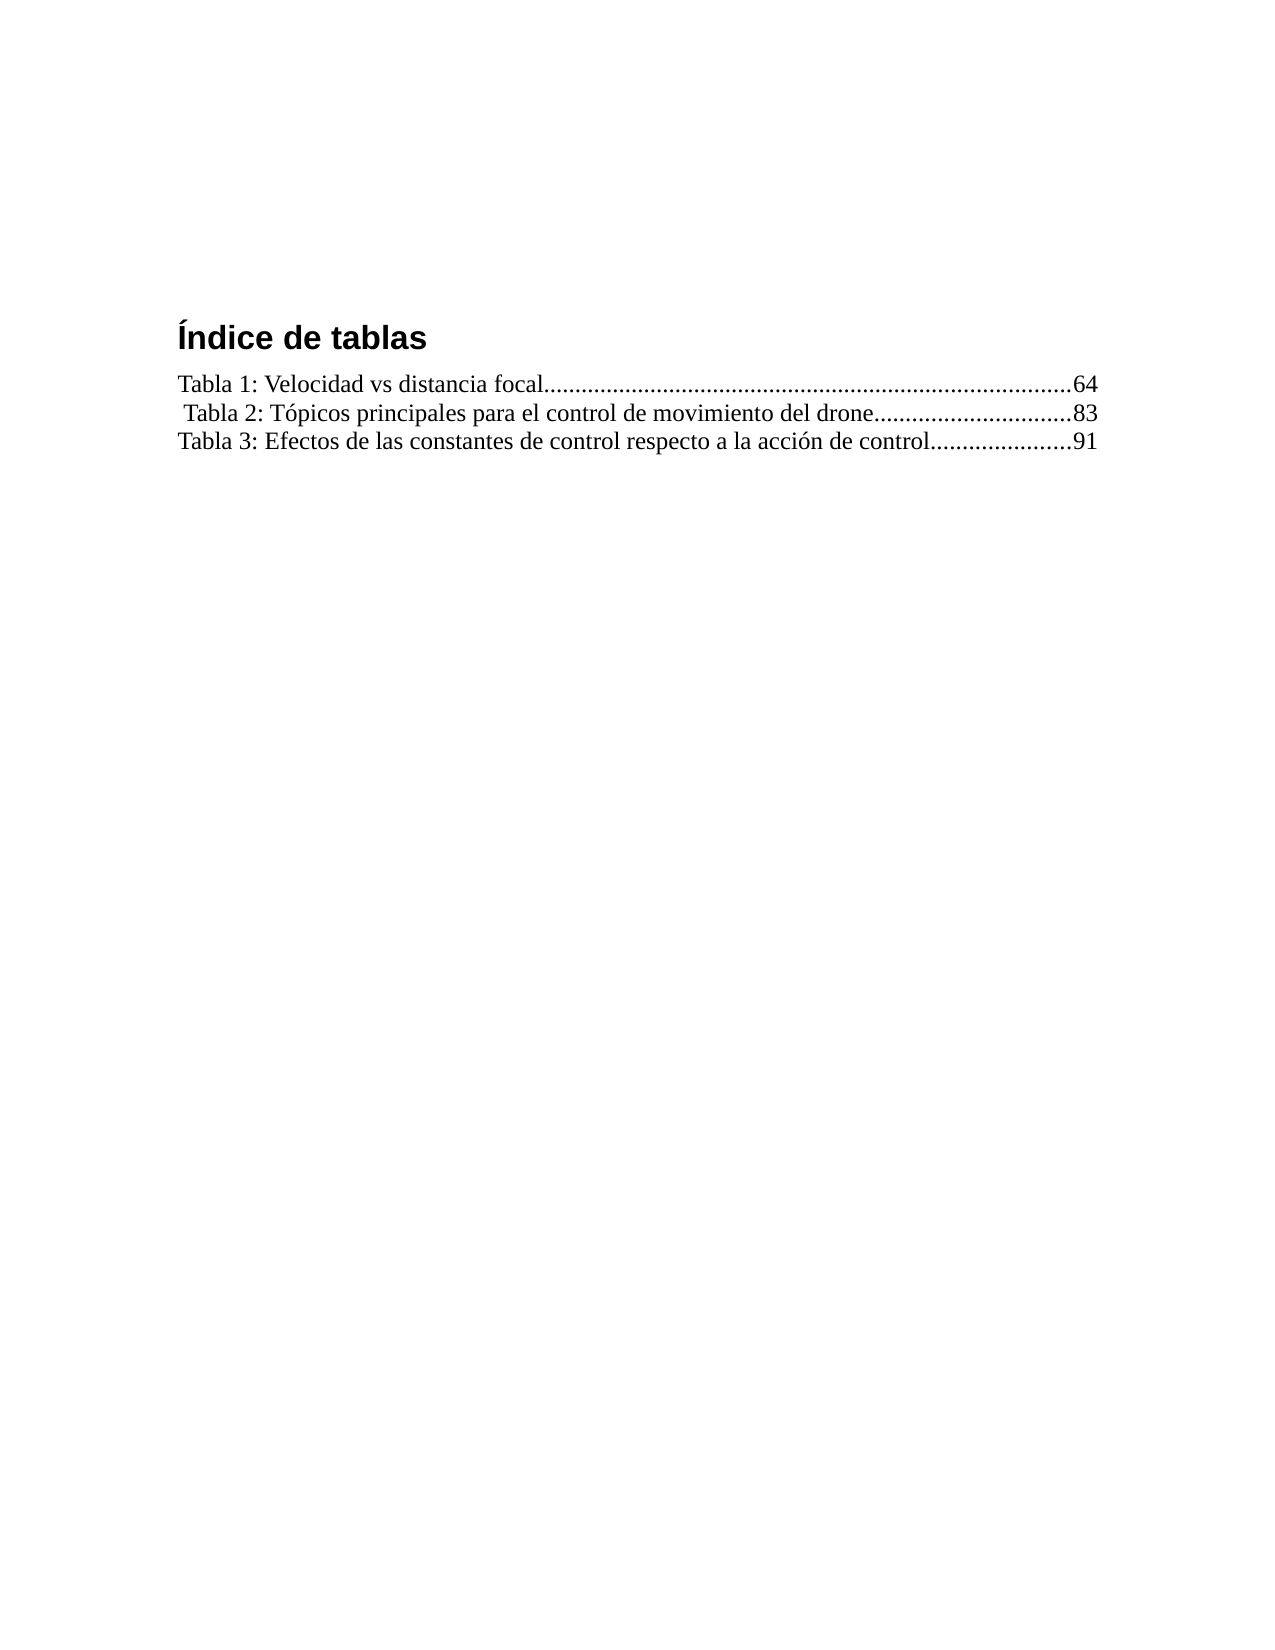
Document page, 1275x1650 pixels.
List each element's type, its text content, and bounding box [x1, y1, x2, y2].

subtitle Índice de tablas [177, 318, 1098, 356]
text Tabla 1: Velocidad vs distancia focal 64 [177, 369, 1098, 398]
text Tabla 3: Efectos de las constantes de control respecto a la acción de control 91 [177, 426, 1098, 455]
text Tabla 2: Tópicos principales para el control de movimiento del drone 83 [177, 398, 1098, 426]
